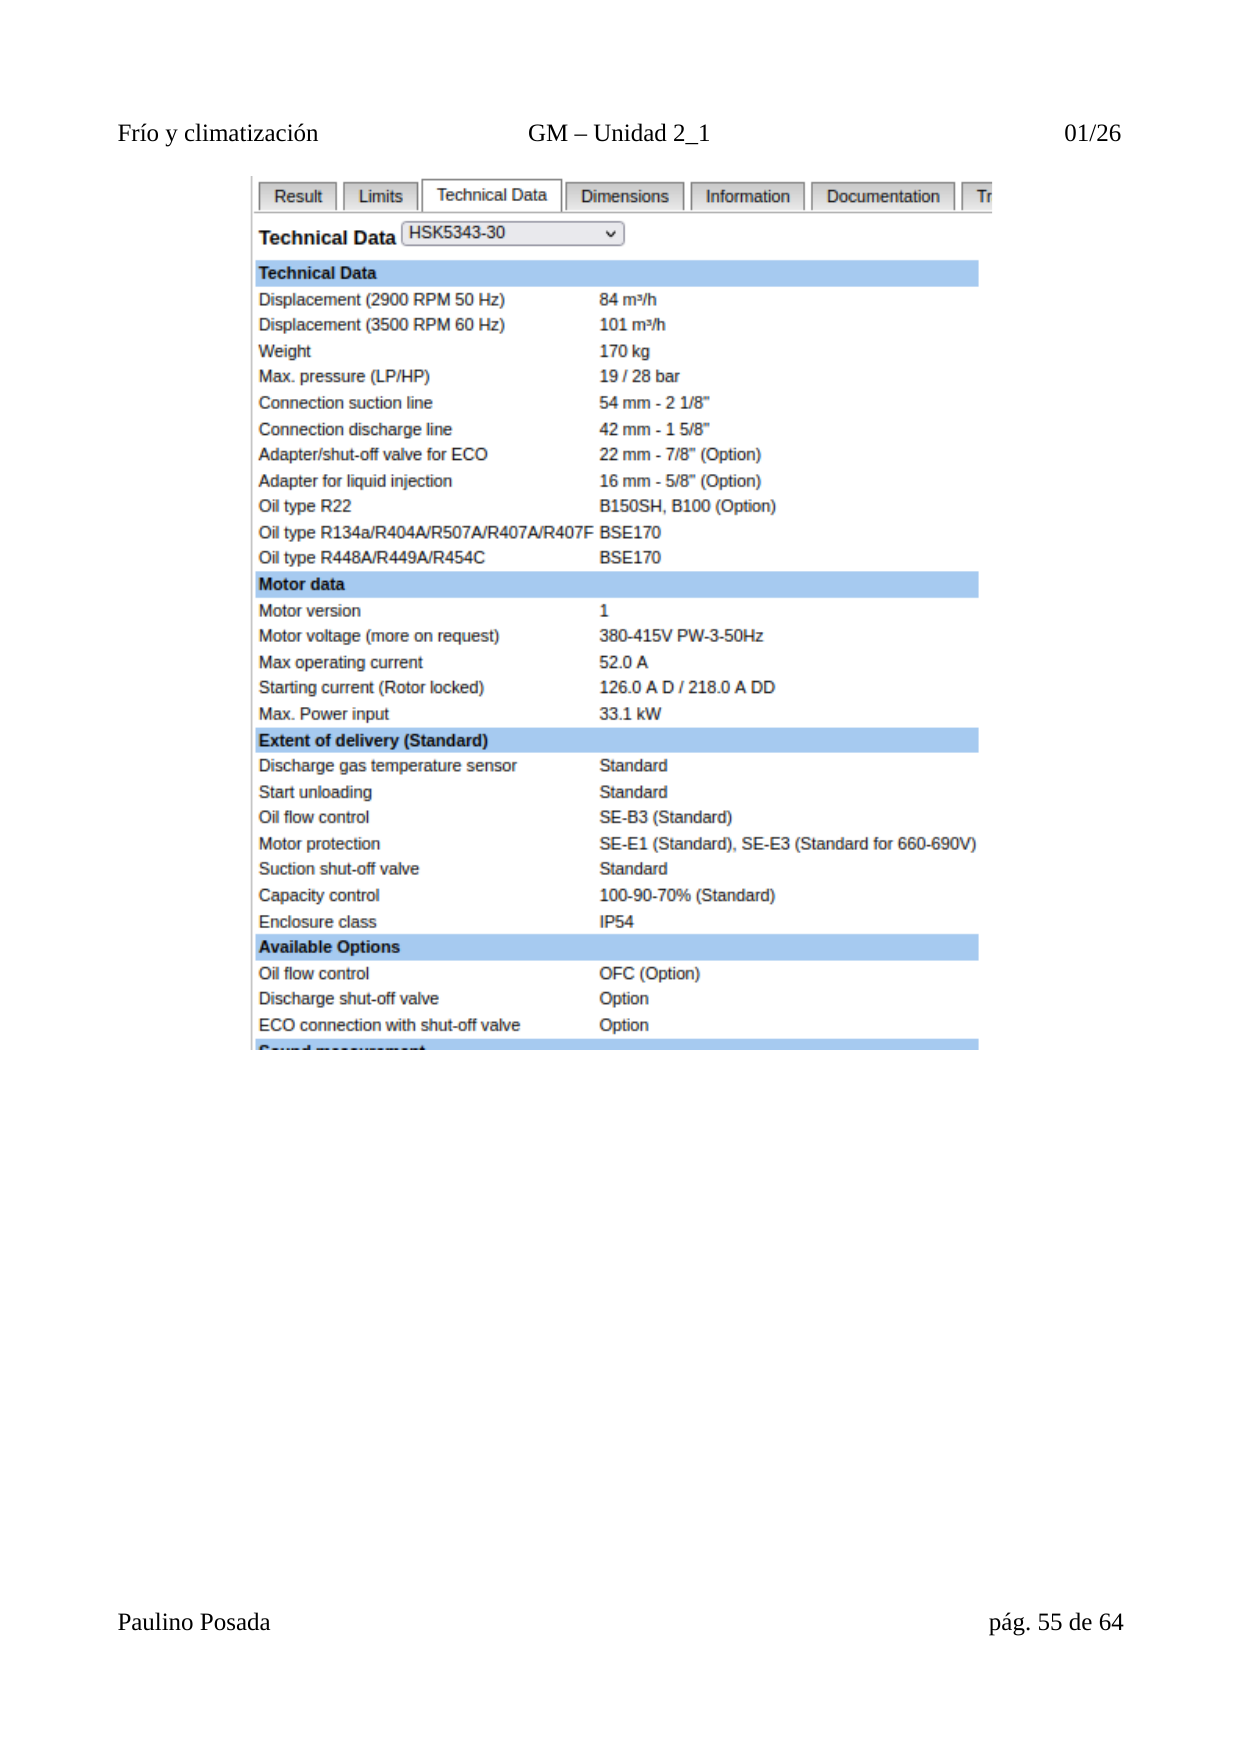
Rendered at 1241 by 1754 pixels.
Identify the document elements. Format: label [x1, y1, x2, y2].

picture [248, 176, 993, 1050]
